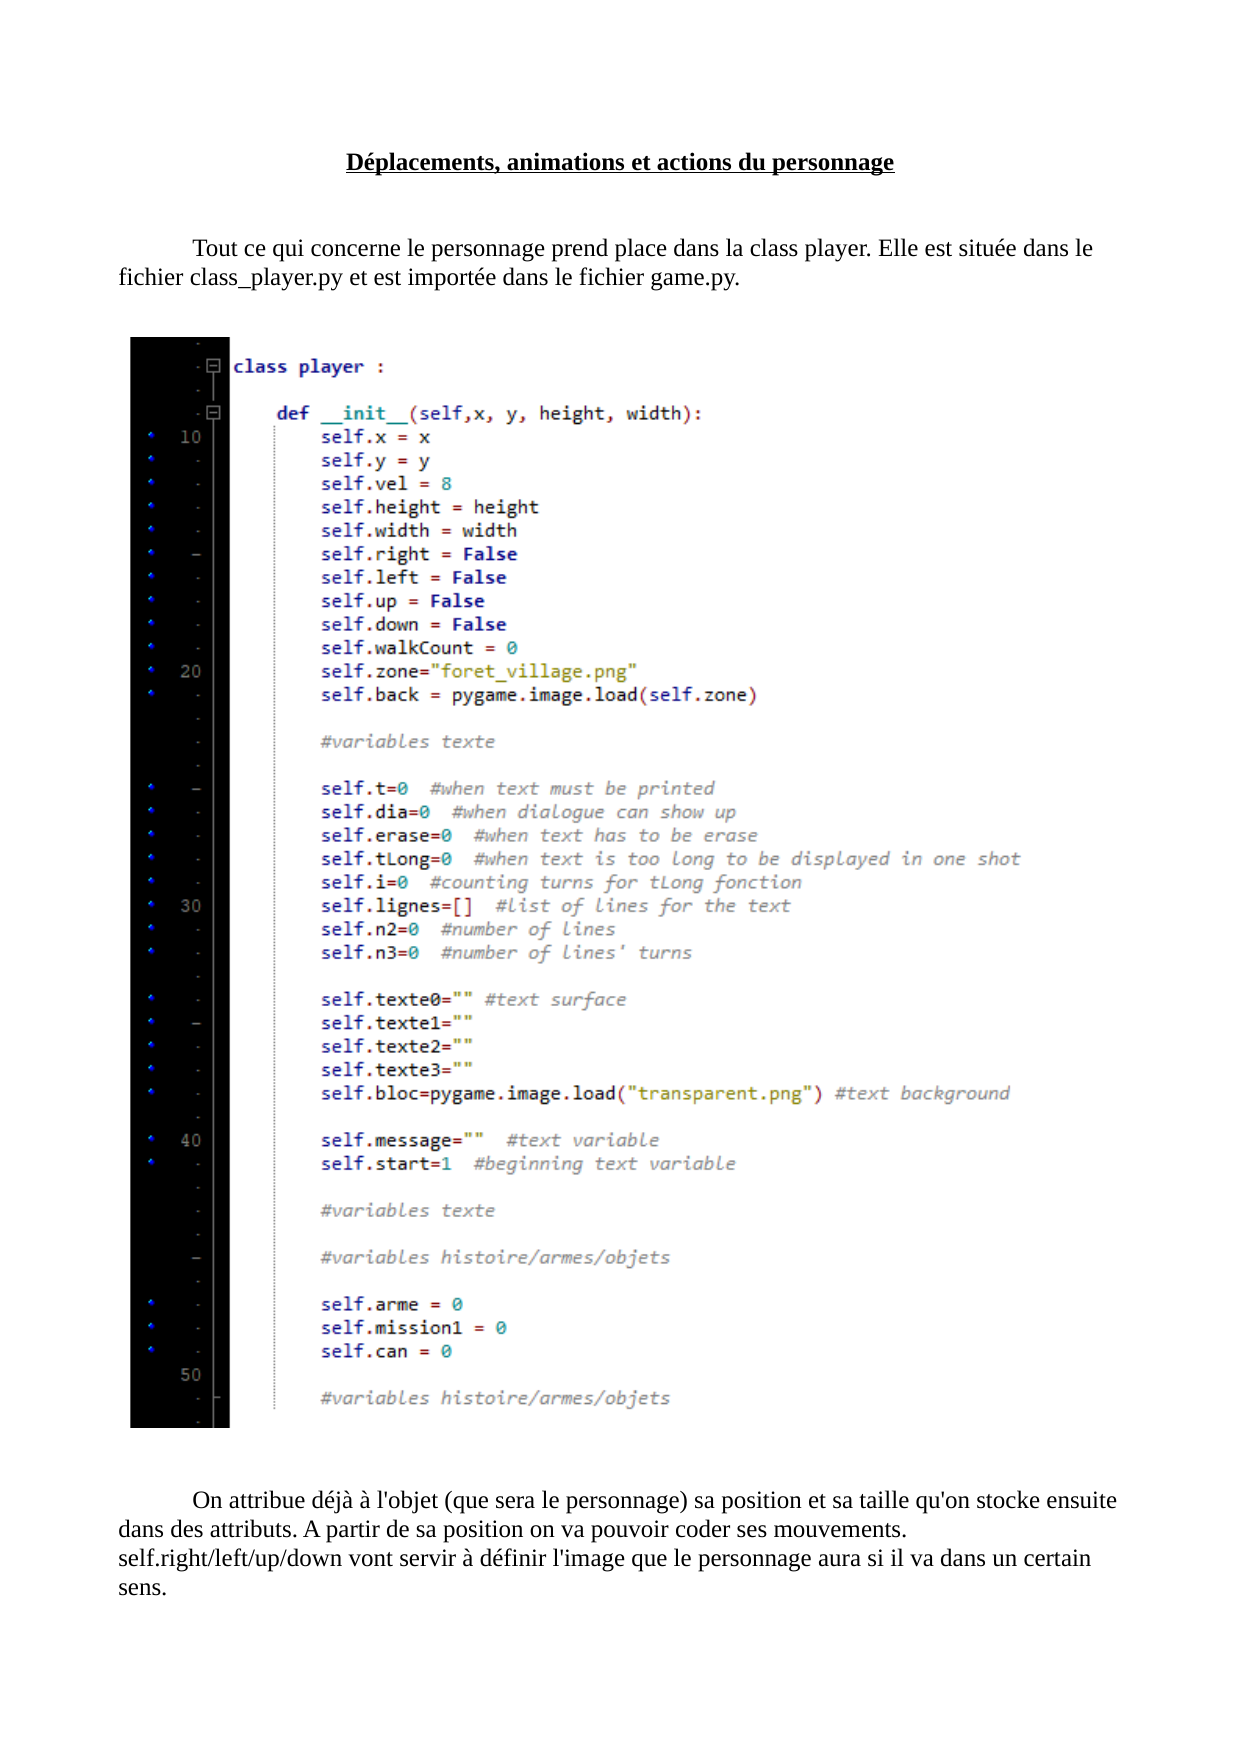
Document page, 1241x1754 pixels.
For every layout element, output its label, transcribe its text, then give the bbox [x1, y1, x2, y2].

text self.right/left/up/down vont servir à définir l'image que le personnage aura si il va dans un certain sens. [118, 1543, 1122, 1601]
text Tout ce qui concerne le personnage prend place dans la class player. Elle est située dans le fichier class_player.py et est importée dans le fichier game.py. [118, 233, 1122, 291]
text On attribue déjà à l'objet (que sera le personnage) sa position et sa taille qu'on stocke ensuite dans des attributs. A partir de sa position on va pouvoir coder ses mouvements. [118, 1486, 1122, 1543]
text Déplacements, animations et actions du personnage [118, 147, 1122, 176]
picture [130, 337, 1104, 1428]
